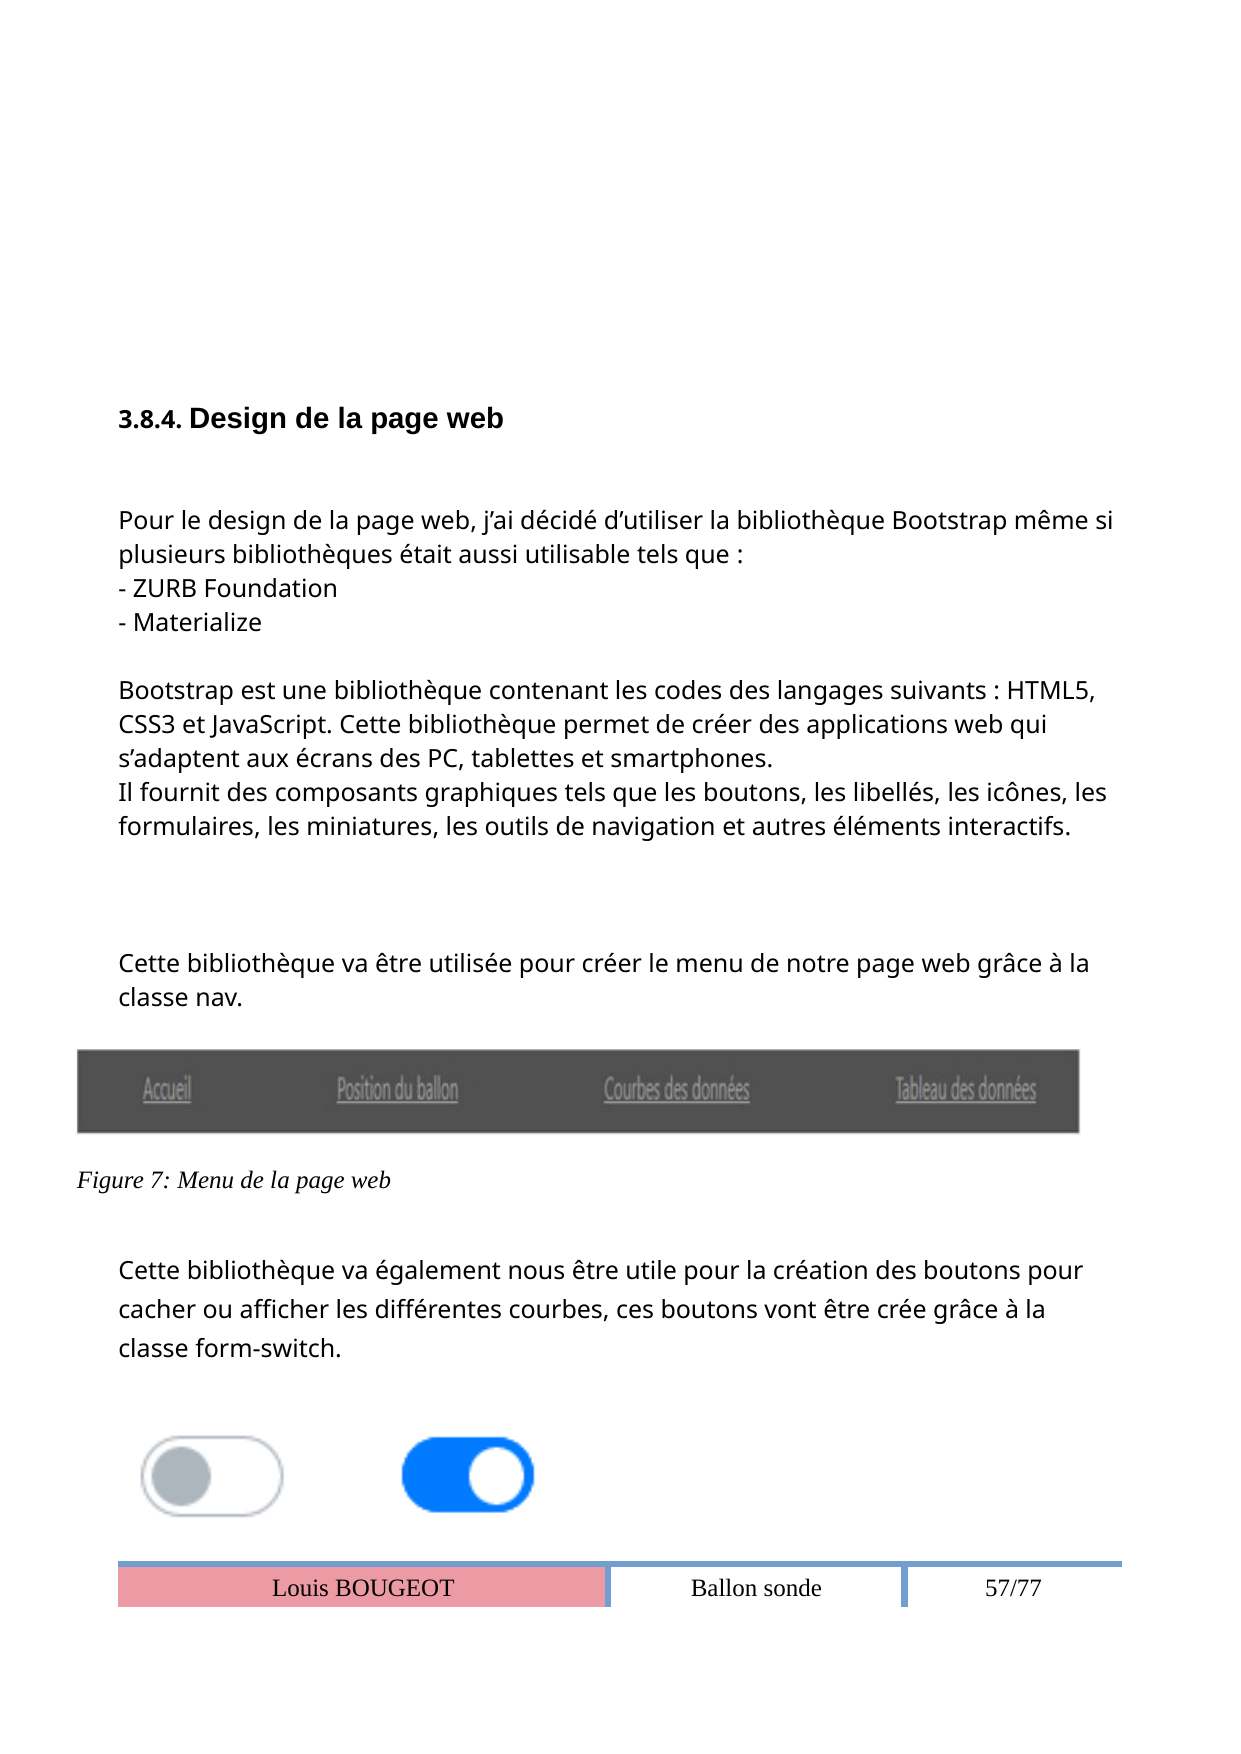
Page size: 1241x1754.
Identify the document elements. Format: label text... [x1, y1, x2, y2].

text - ZURB Foundation [118, 571, 1122, 605]
picture [76, 1049, 1081, 1135]
picture [383, 1428, 547, 1523]
subtitle Design de la page web [118, 401, 1122, 436]
text Il fournit des composants graphiques tels que les boutons, les libellés, les icônes, les formulaires, les miniatures, les outils de navigation et autres éléments interactifs. [118, 775, 1122, 843]
text Cette bibliothèque va également nous être utile pour la création des boutons pour cacher ou afficher les différentes courbes, ces boutons vont être crée grâce à la classe form-switch. [118, 1253, 1122, 1365]
text - Materialize [118, 605, 1122, 639]
text Figure 7: Menu de la page web [77, 1165, 1199, 1194]
text Bootstrap est une bibliothèque contenant les codes des langages suivants : HTML5, CSS3 et JavaScript. Cette bibliothèque permet de créer des applications web qui s’adaptent aux écrans des PC, tablettes et smartphones. [118, 673, 1122, 775]
text Cette bibliothèque va être utilisée pour créer le menu de notre page web grâce à la classe nav. [118, 945, 1122, 1013]
picture [131, 1426, 295, 1523]
text Pour le design de la page web, j’ai décidé d’utiliser la bibliothèque Bootstrap même si plusieurs bibliothèques était aussi utilisable tels que : [118, 502, 1122, 571]
